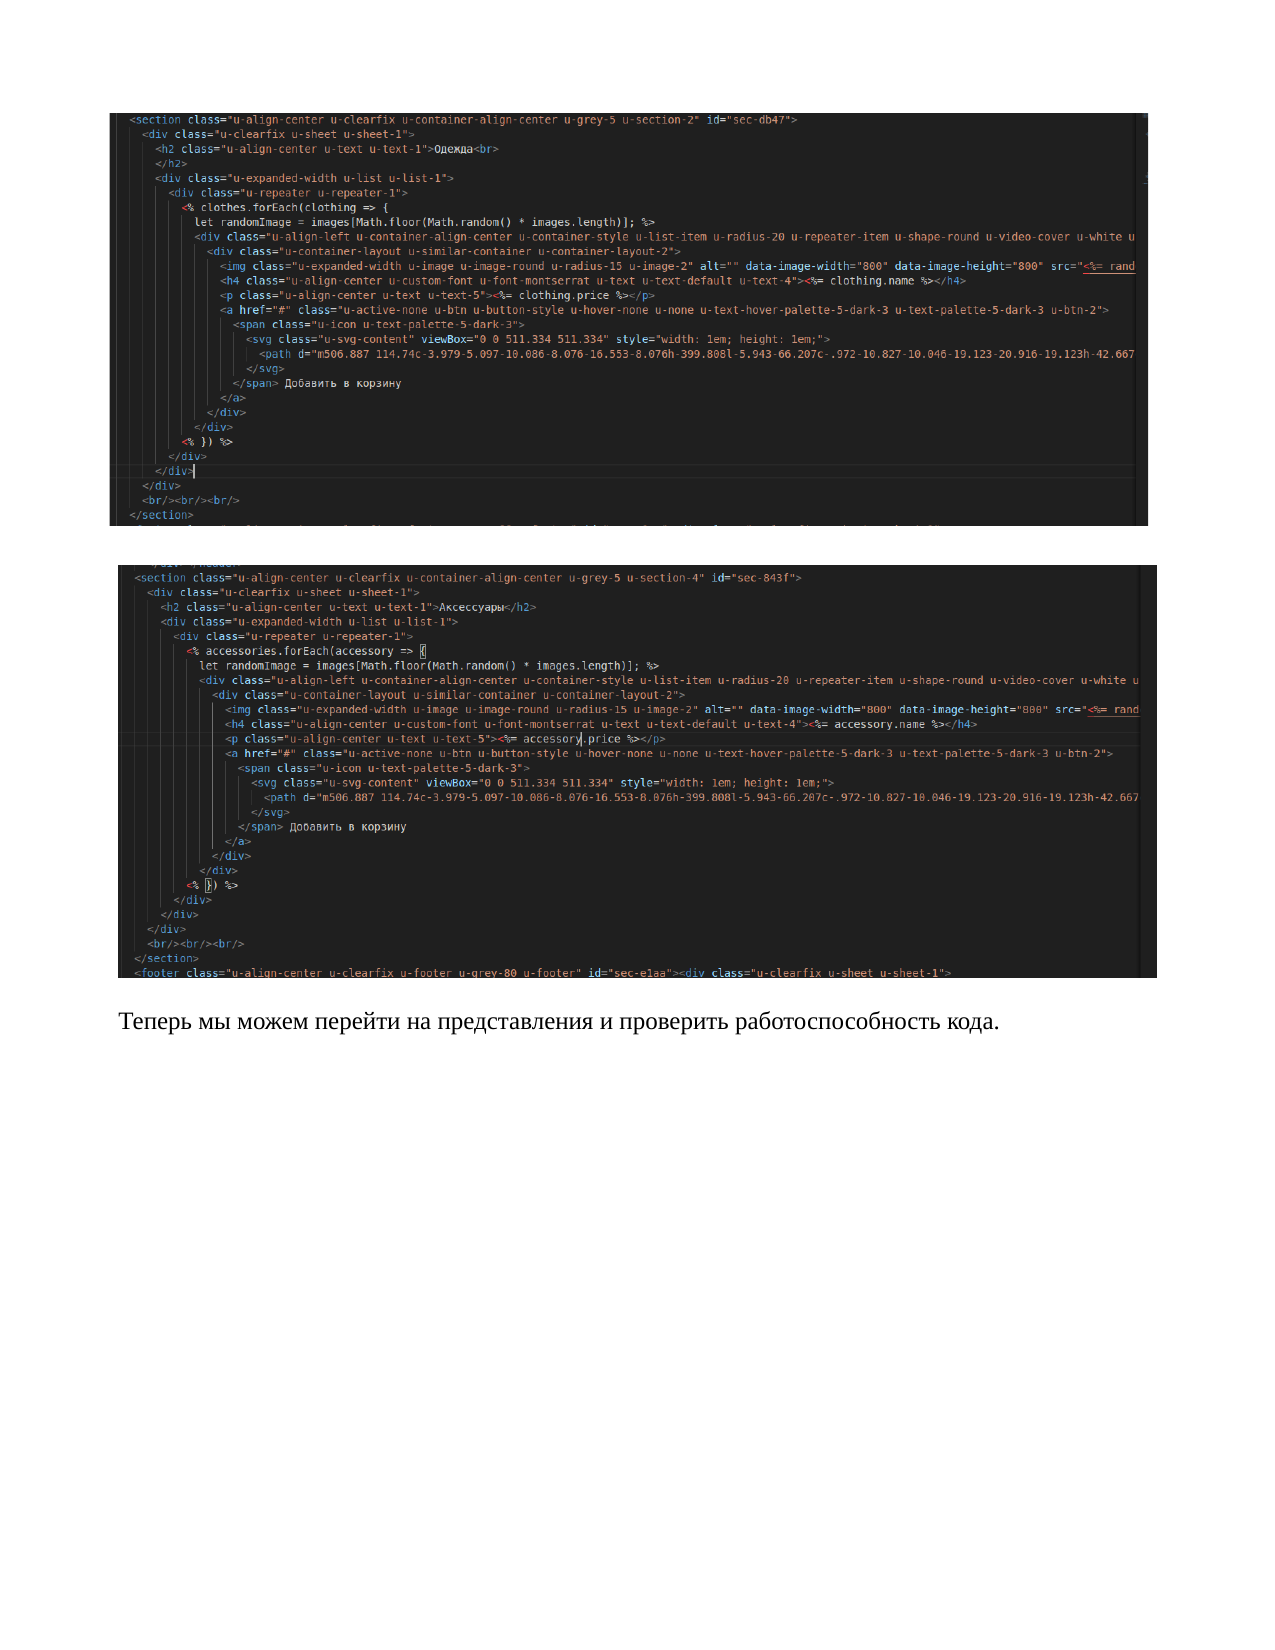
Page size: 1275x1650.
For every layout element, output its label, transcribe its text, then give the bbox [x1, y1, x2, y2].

text Теперь мы можем перейти на представления и проверить работоспособность кода. [118, 1006, 1157, 1035]
picture [109, 113, 1149, 526]
picture [118, 565, 1157, 978]
